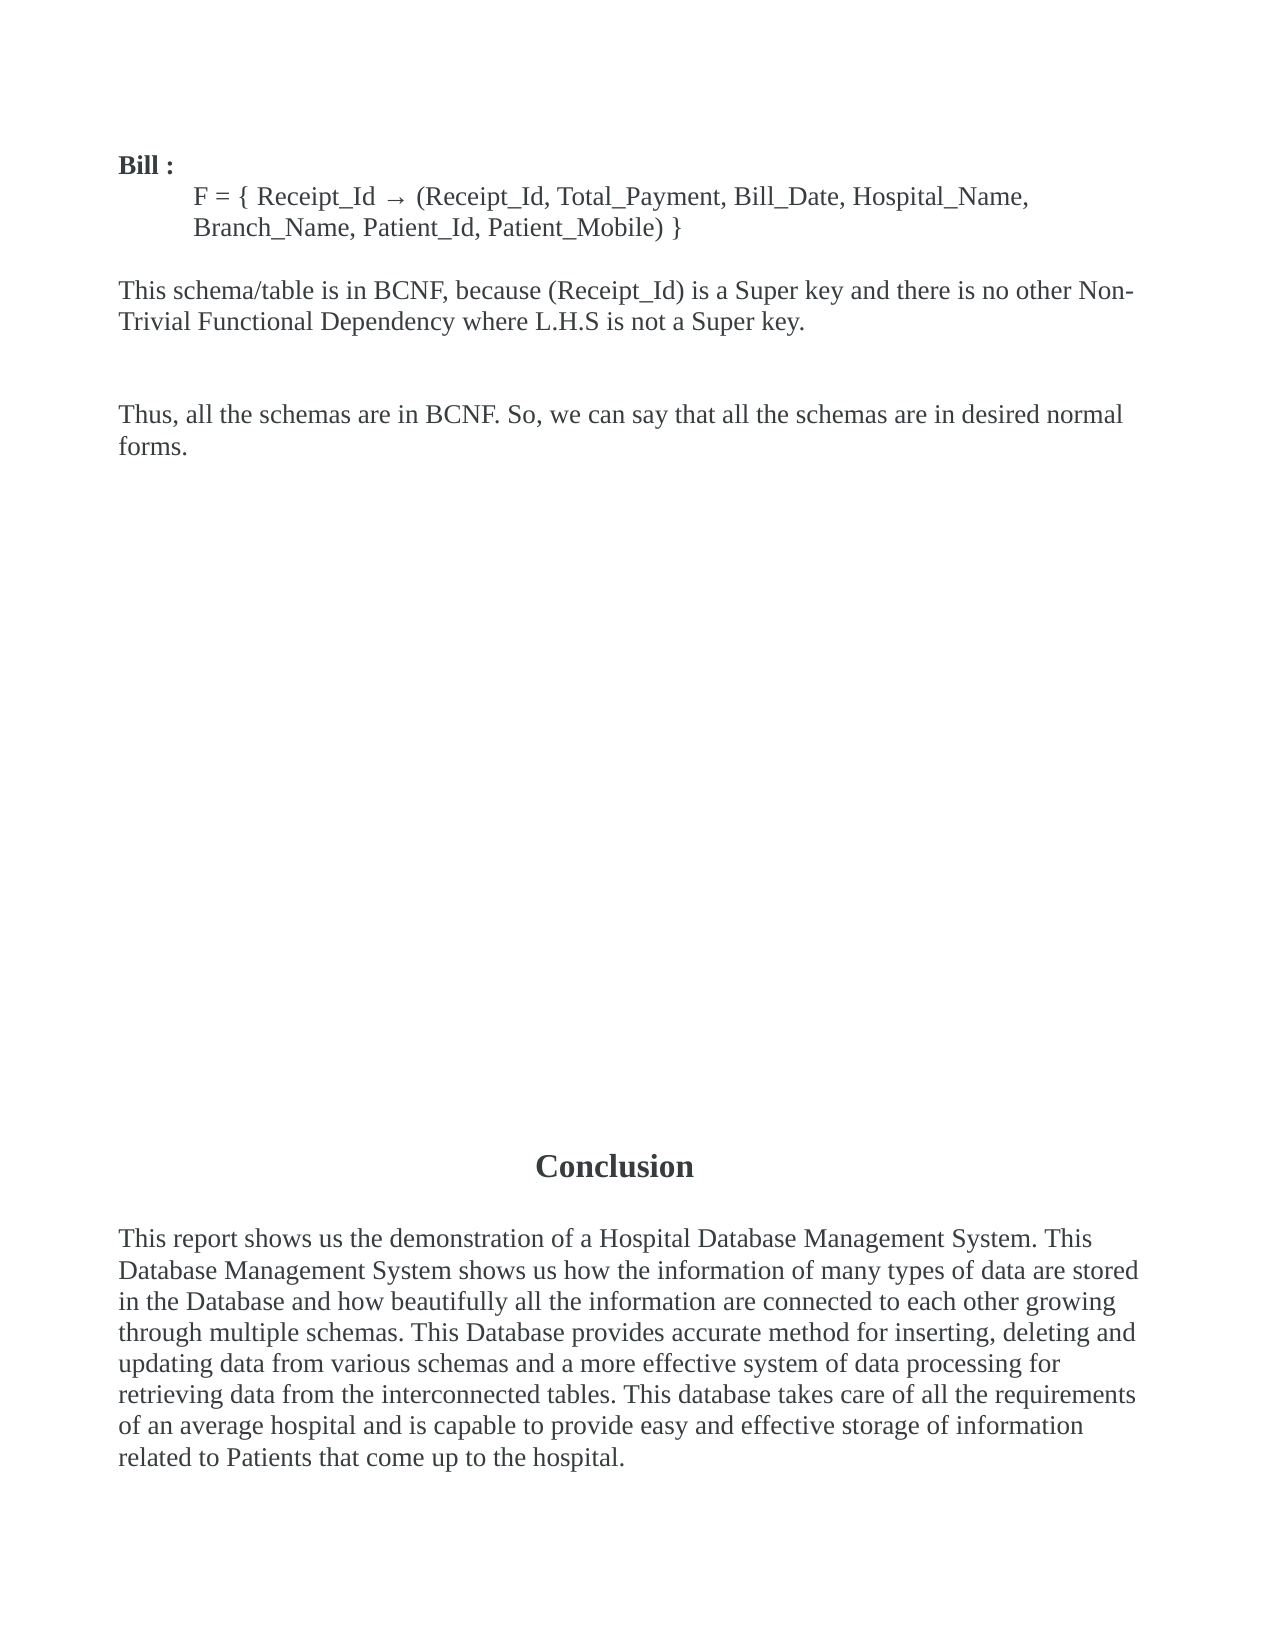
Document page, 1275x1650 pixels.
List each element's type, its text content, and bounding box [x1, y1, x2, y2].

text Bill : [118, 149, 1155, 180]
text F = { Receipt_Id → (Receipt_Id, Total_Payment, Bill_Date, Hospital_Name, Branch_Name, Patient_Id, Patient_Mobile) } [118, 180, 1155, 243]
text Thus, all the schemas are in BCNF. So, we can say that all the schemas are in desired normal forms. [118, 398, 1155, 461]
text This report shows us the demonstration of a Hospital Database Management System. This Database Management System shows us how the information of many types of data are stored in the Database and how beautifully all the information are connected to each other growing through multiple schemas. This Database provides accurate method for inserting, deleting and updating data from various schemas and a more effective system of data processing for retrieving data from the interconnected tables. This database takes care of all the requirements of an average hospital and is capable to provide easy and effective storage of information related to Patients that come up to the hospital. [118, 1223, 1155, 1472]
text Conclusion [118, 1146, 1155, 1184]
text This schema/table is in BCNF, because (Receipt_Id) is a Super key and there is no other Non-Trivial Functional Dependency where L.H.S is not a Super key. [118, 274, 1155, 336]
